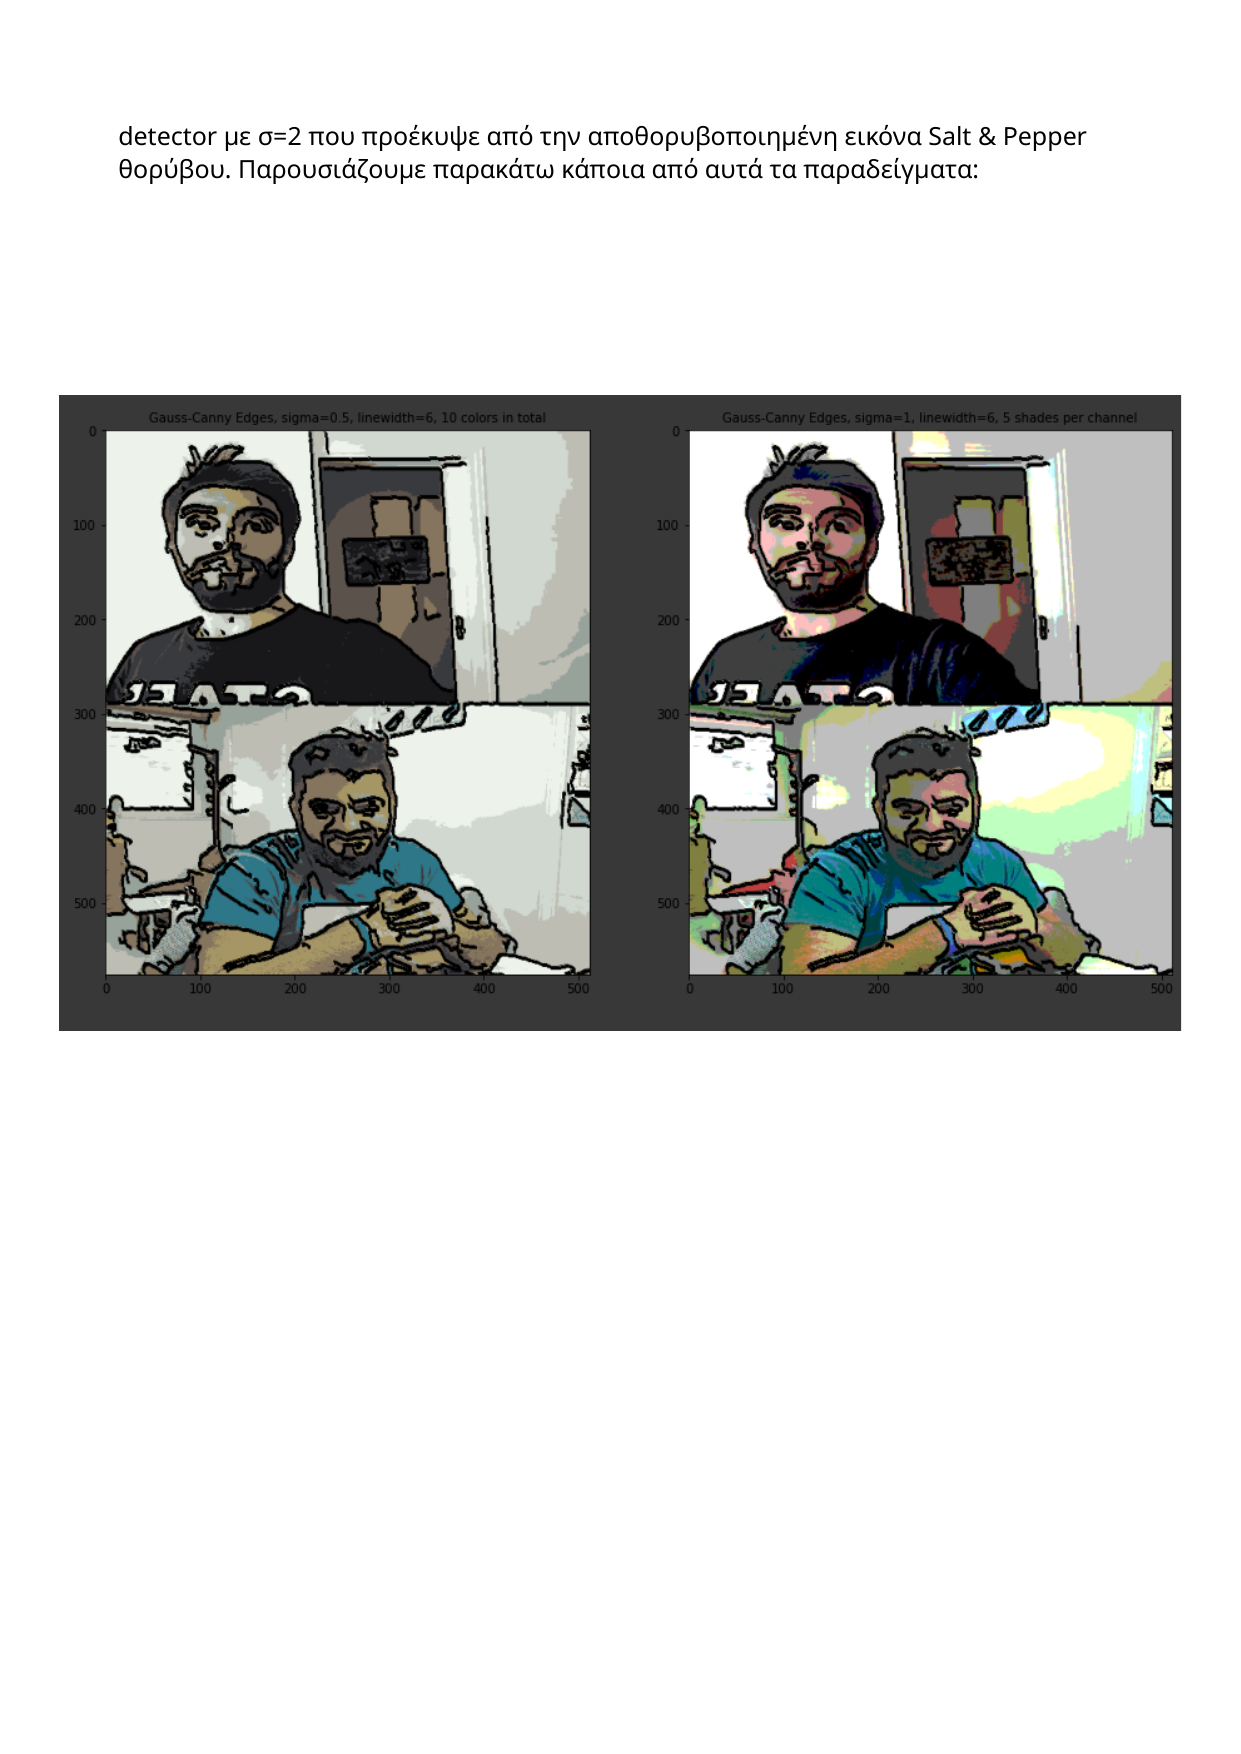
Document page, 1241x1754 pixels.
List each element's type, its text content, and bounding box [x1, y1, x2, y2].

text detector με σ=2 που προέκυψε από την αποθορυβοποιημένη εικόνα Salt & Pepper θορύβου. Παρουσιάζουμε παρακάτω κάποια από αυτά τα παραδείγματα: [118, 118, 1122, 186]
picture [59, 395, 1182, 1031]
